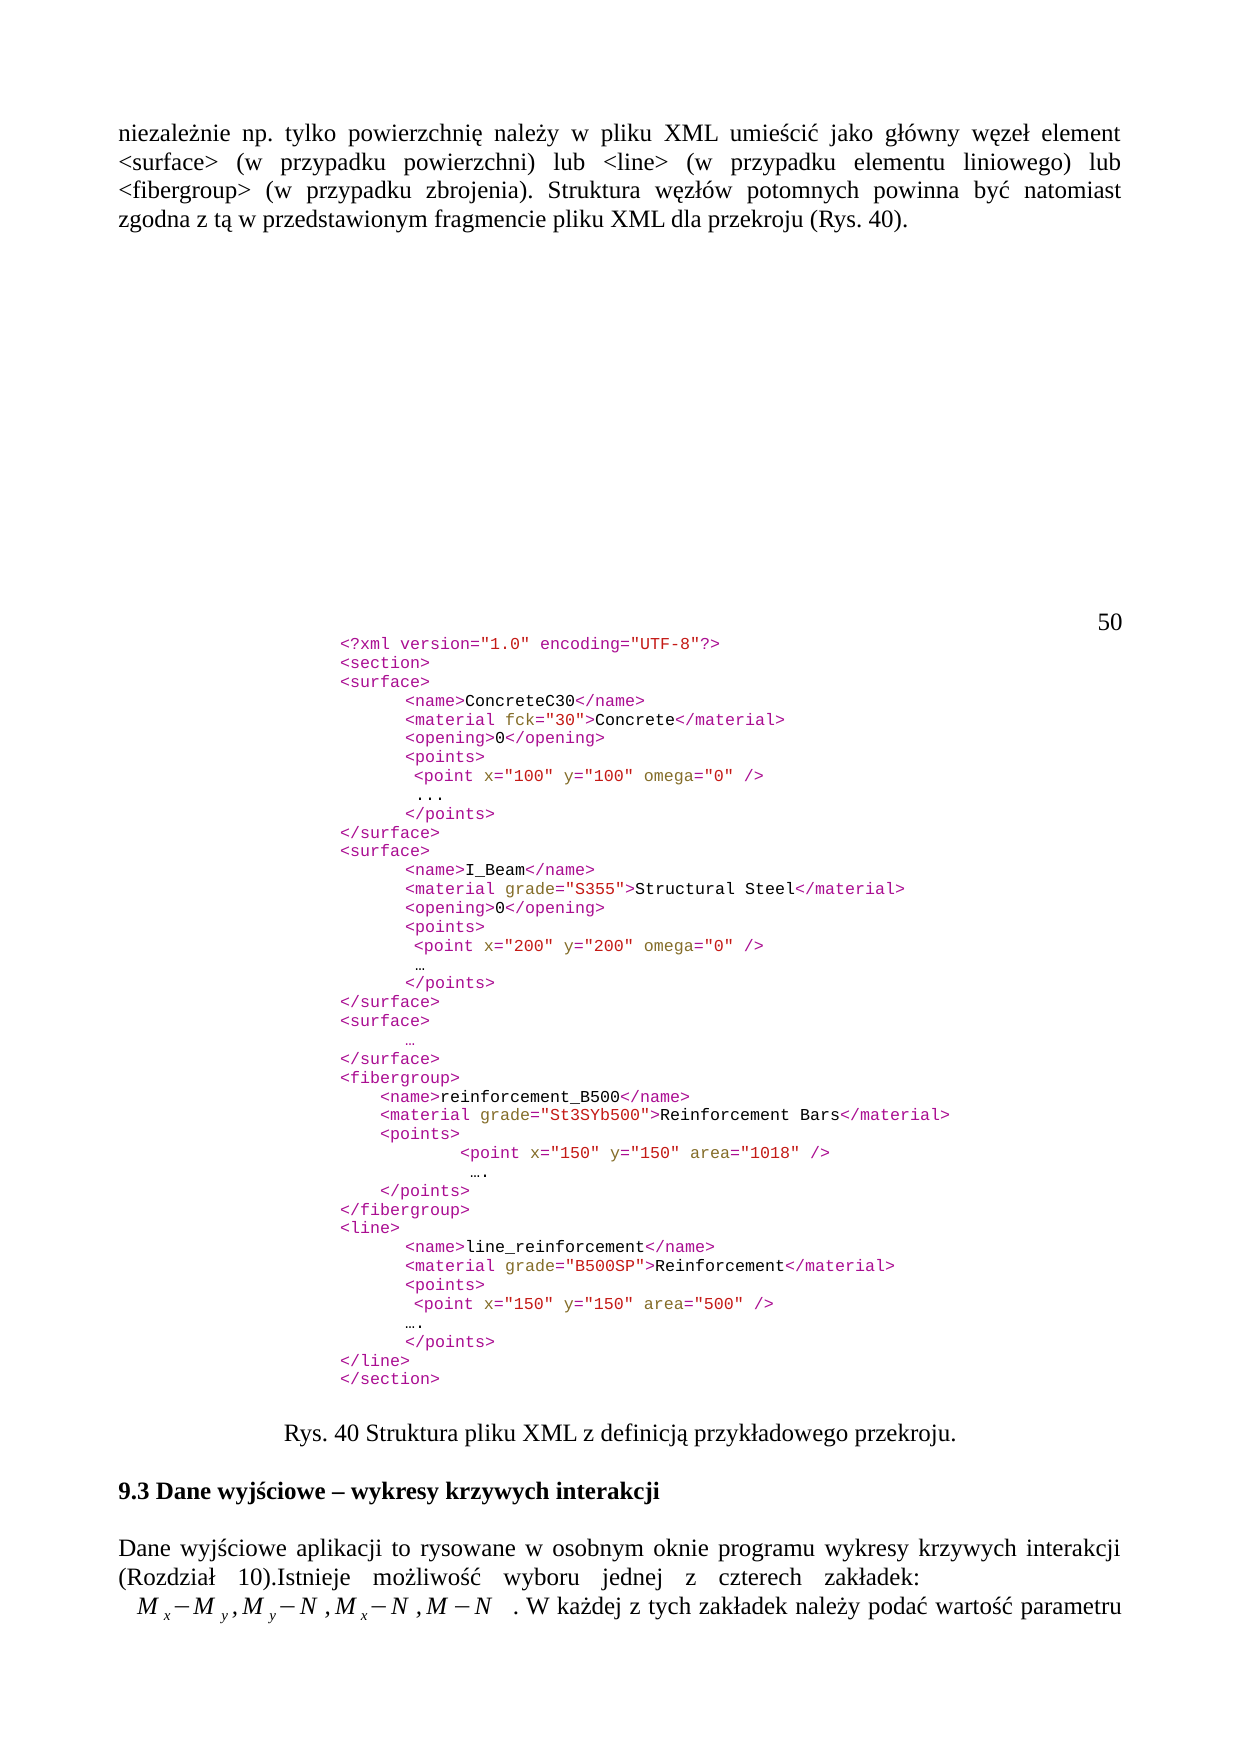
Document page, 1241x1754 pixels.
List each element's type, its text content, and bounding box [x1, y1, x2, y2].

text <name>reinforcement_B500</name> [340, 1088, 1122, 1107]
text </surface> [340, 824, 1122, 843]
text </surface> [340, 994, 1122, 1013]
text <points> [340, 1277, 1122, 1296]
text <point x="200" y="200" omega="0" /> [340, 937, 1122, 956]
text <material fck="30">Concrete</material> [340, 711, 1122, 730]
text </surface> [340, 1050, 1122, 1069]
text <point x="150" y="150" area="500" /> [340, 1296, 1122, 1314]
text <opening>0</opening> [340, 899, 1122, 918]
text … [340, 1032, 1122, 1050]
text <point x="150" y="150" area="1018" /> [340, 1145, 1122, 1163]
text <points> [340, 749, 1122, 768]
text </line> [340, 1352, 1122, 1371]
text <surface> [340, 673, 1122, 692]
text <name>I_Beam</name> [340, 862, 1122, 881]
text <name>line_reinforcement</name> [340, 1239, 1122, 1258]
text <points> [340, 918, 1122, 937]
text Dane wyjściowe aplikacji to rysowane w osobnym oknie programu wykresy krzywych interakcji (Rozdział 10).Istnieje możliwość wyboru jednej z czterech zakładek: . W każdej z tych zakładek należy podać wartość parametru np. siły osiowej dla której chcemy narysować wykres krzywej interakcji. Dane wyjściowe możemy również wyeksportować do pliku jako listę punktów Mx, My, N przy czym każdy z nich umieszczony jest w nowej linii. Wyeksportowany plik można wykorzystać jako dane wejściowe do narysowania powierzchni interakcji w środowisku MathLab. (Rys. 8.2) [118, 1533, 1122, 1623]
text <material grade="S355">Structural Steel</material> [340, 881, 1122, 899]
text …. [340, 1314, 1122, 1333]
text <line> [340, 1220, 1122, 1239]
text … [340, 956, 1122, 975]
text <point x="100" y="100" omega="0" /> [340, 768, 1122, 786]
text 49 [118, 607, 1122, 636]
text </points> [340, 1182, 1122, 1201]
text <opening>0</opening> [340, 730, 1122, 749]
text <material grade="St3SYb500">Reinforcement Bars</material> [340, 1107, 1122, 1126]
text </points> [340, 1333, 1122, 1352]
text ... [340, 786, 1122, 805]
text <points> [340, 1126, 1122, 1145]
text …. [340, 1163, 1122, 1182]
text 9.3 Dane wyjściowe – wykresy krzywych interakcji [118, 1476, 1122, 1505]
text niezależnie np. tylko powierzchnię należy w pliku XML umieścić jako główny węzeł element <surface> (w przypadku powierzchni) lub <line> (w przypadku elementu liniowego) lub <fibergroup> (w przypadku zbrojenia). Struktura węzłów potomnych powinna być natomiast zgodna z tą w przedstawionym fragmencie pliku XML dla przekroju (Rys. 40). [118, 118, 1122, 233]
text </section> [340, 1371, 1122, 1390]
text <fibergroup> [340, 1069, 1122, 1088]
text <section> [340, 654, 1122, 673]
text <surface> [340, 1013, 1122, 1032]
text <name>ConcreteC30</name> [340, 692, 1122, 711]
text <?xml version="1.0" encoding="UTF-8"?> [340, 636, 1122, 654]
text </points> [340, 805, 1122, 824]
text <material grade="B500SP">Reinforcement</material> [340, 1258, 1122, 1277]
text </points> [340, 975, 1122, 994]
text </fibergroup> [340, 1201, 1122, 1220]
text <surface> [340, 843, 1122, 862]
text Rys. 40 Struktura pliku XML z definicją przykładowego przekroju. [118, 1418, 1122, 1447]
